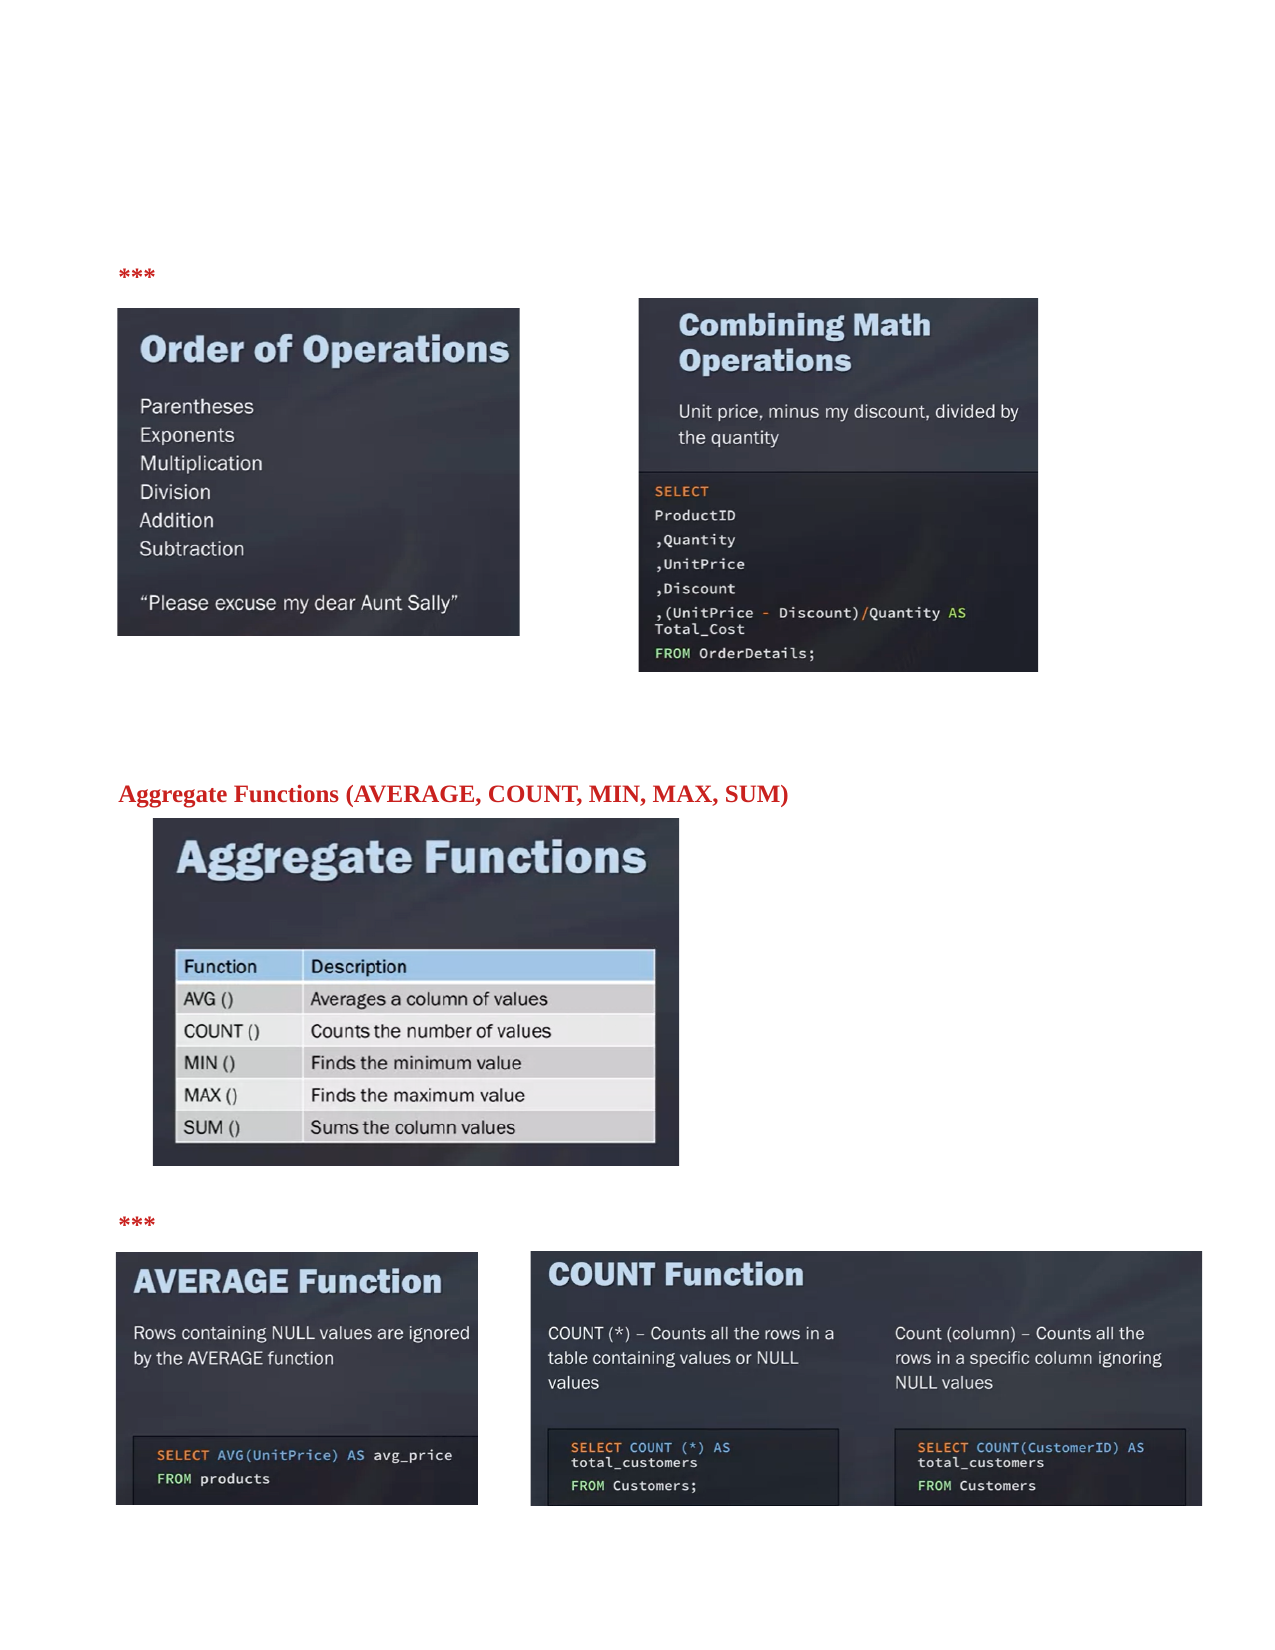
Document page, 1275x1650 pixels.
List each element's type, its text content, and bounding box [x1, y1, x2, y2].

text *** [118, 1211, 1157, 1239]
text *** [118, 262, 1157, 291]
picture [638, 298, 1039, 672]
text Aggregate Functions (AVERAGE, COUNT, MIN, MAX, SUM) [118, 779, 1157, 808]
picture [530, 1251, 1203, 1506]
picture [117, 308, 520, 636]
picture [115, 1252, 478, 1505]
picture [152, 818, 680, 1166]
